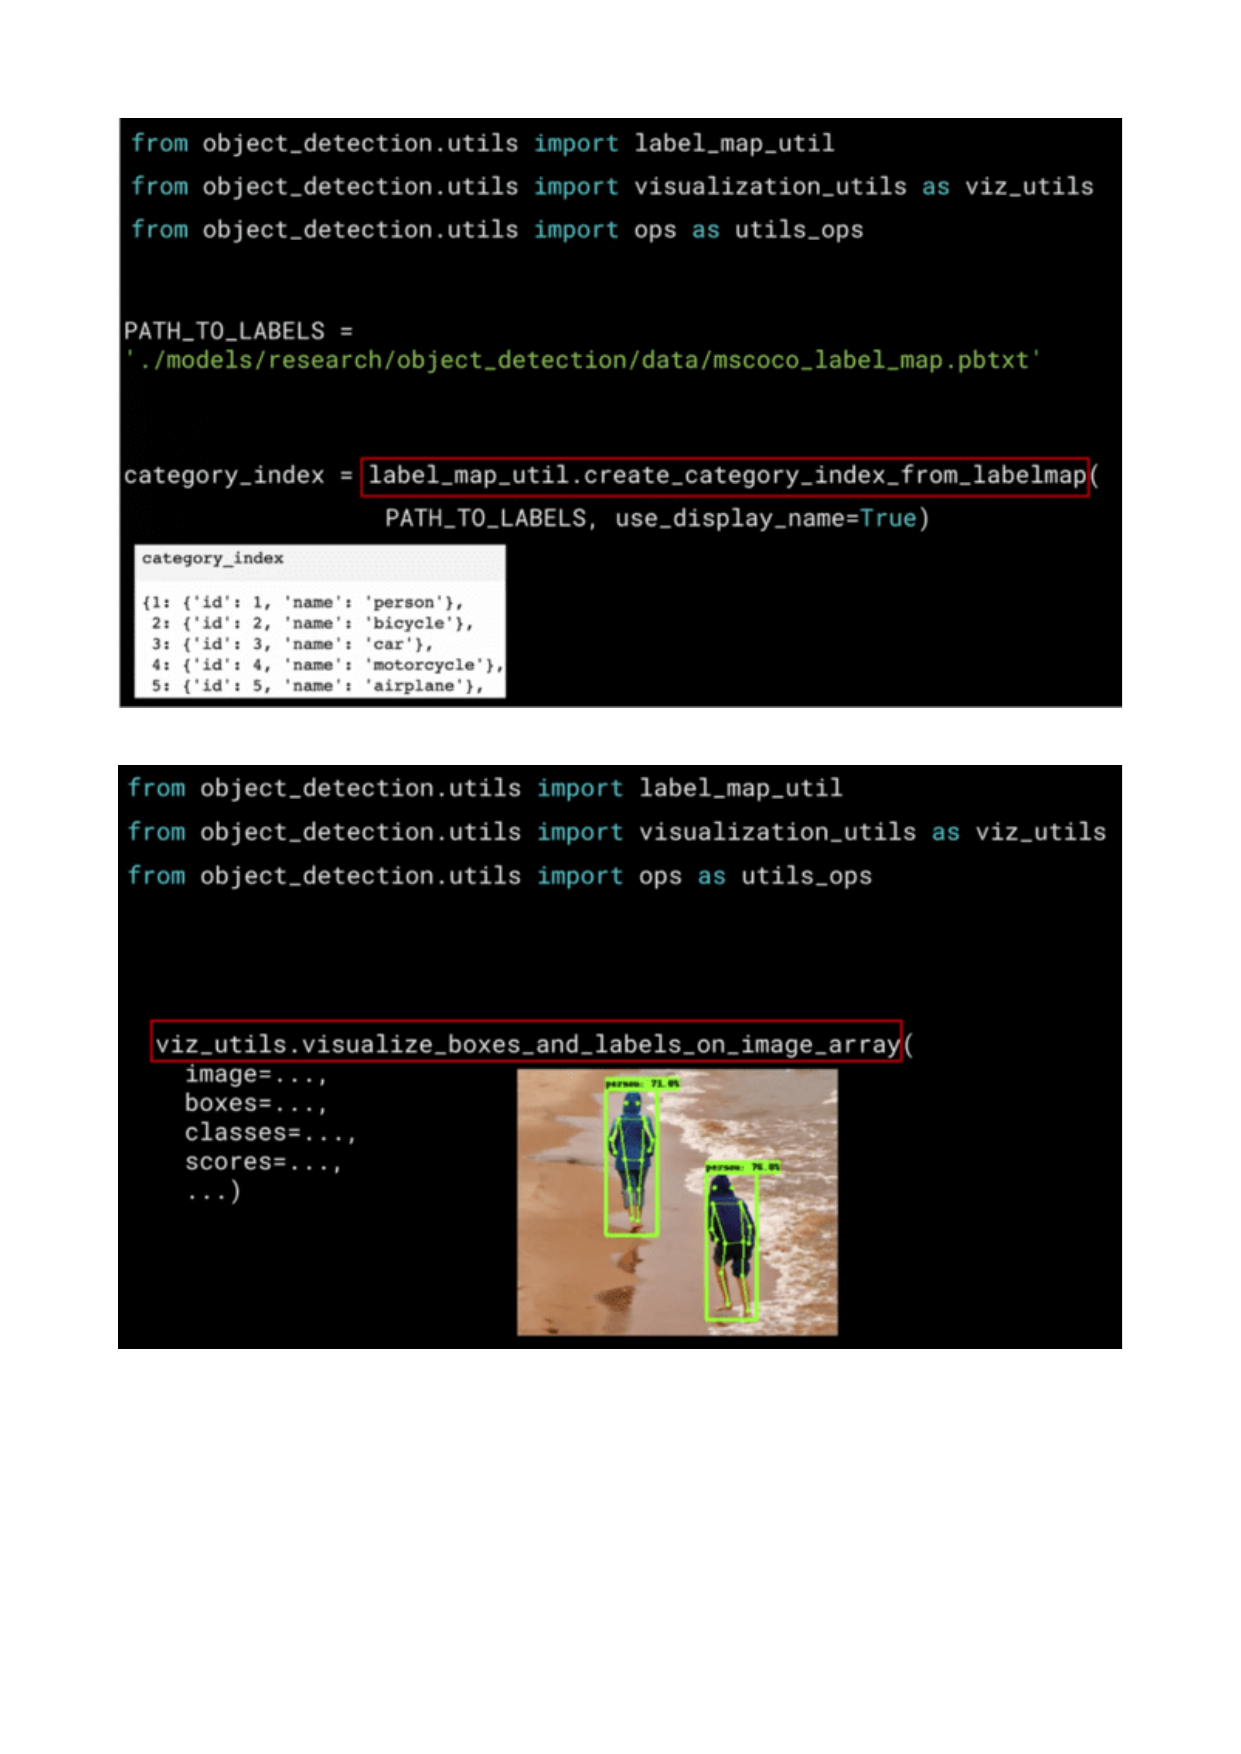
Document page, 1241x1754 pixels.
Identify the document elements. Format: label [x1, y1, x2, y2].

picture [118, 765, 1123, 1349]
picture [118, 118, 1123, 708]
